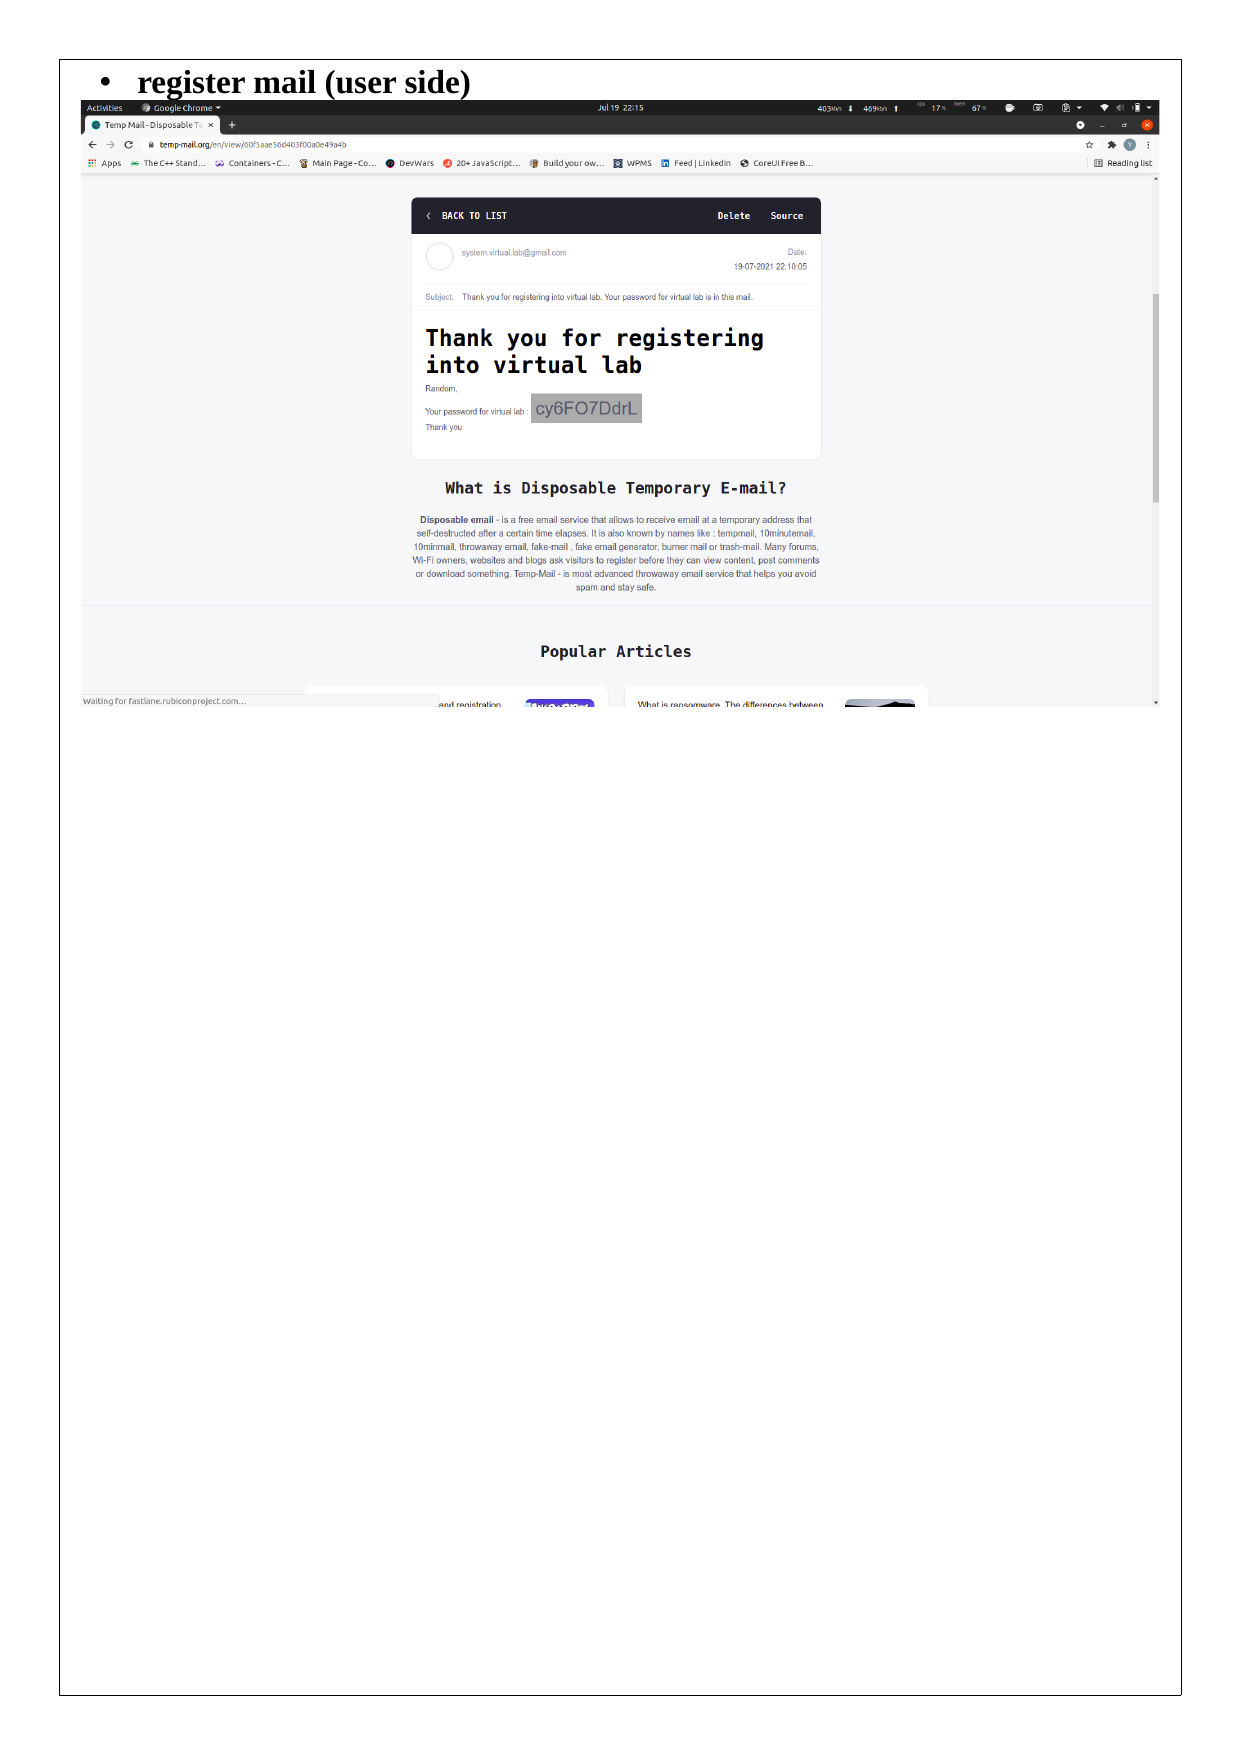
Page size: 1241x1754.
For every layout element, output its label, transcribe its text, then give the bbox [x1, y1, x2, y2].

picture [80, 100, 1160, 707]
list register mail (user side) [99, 62, 1178, 100]
